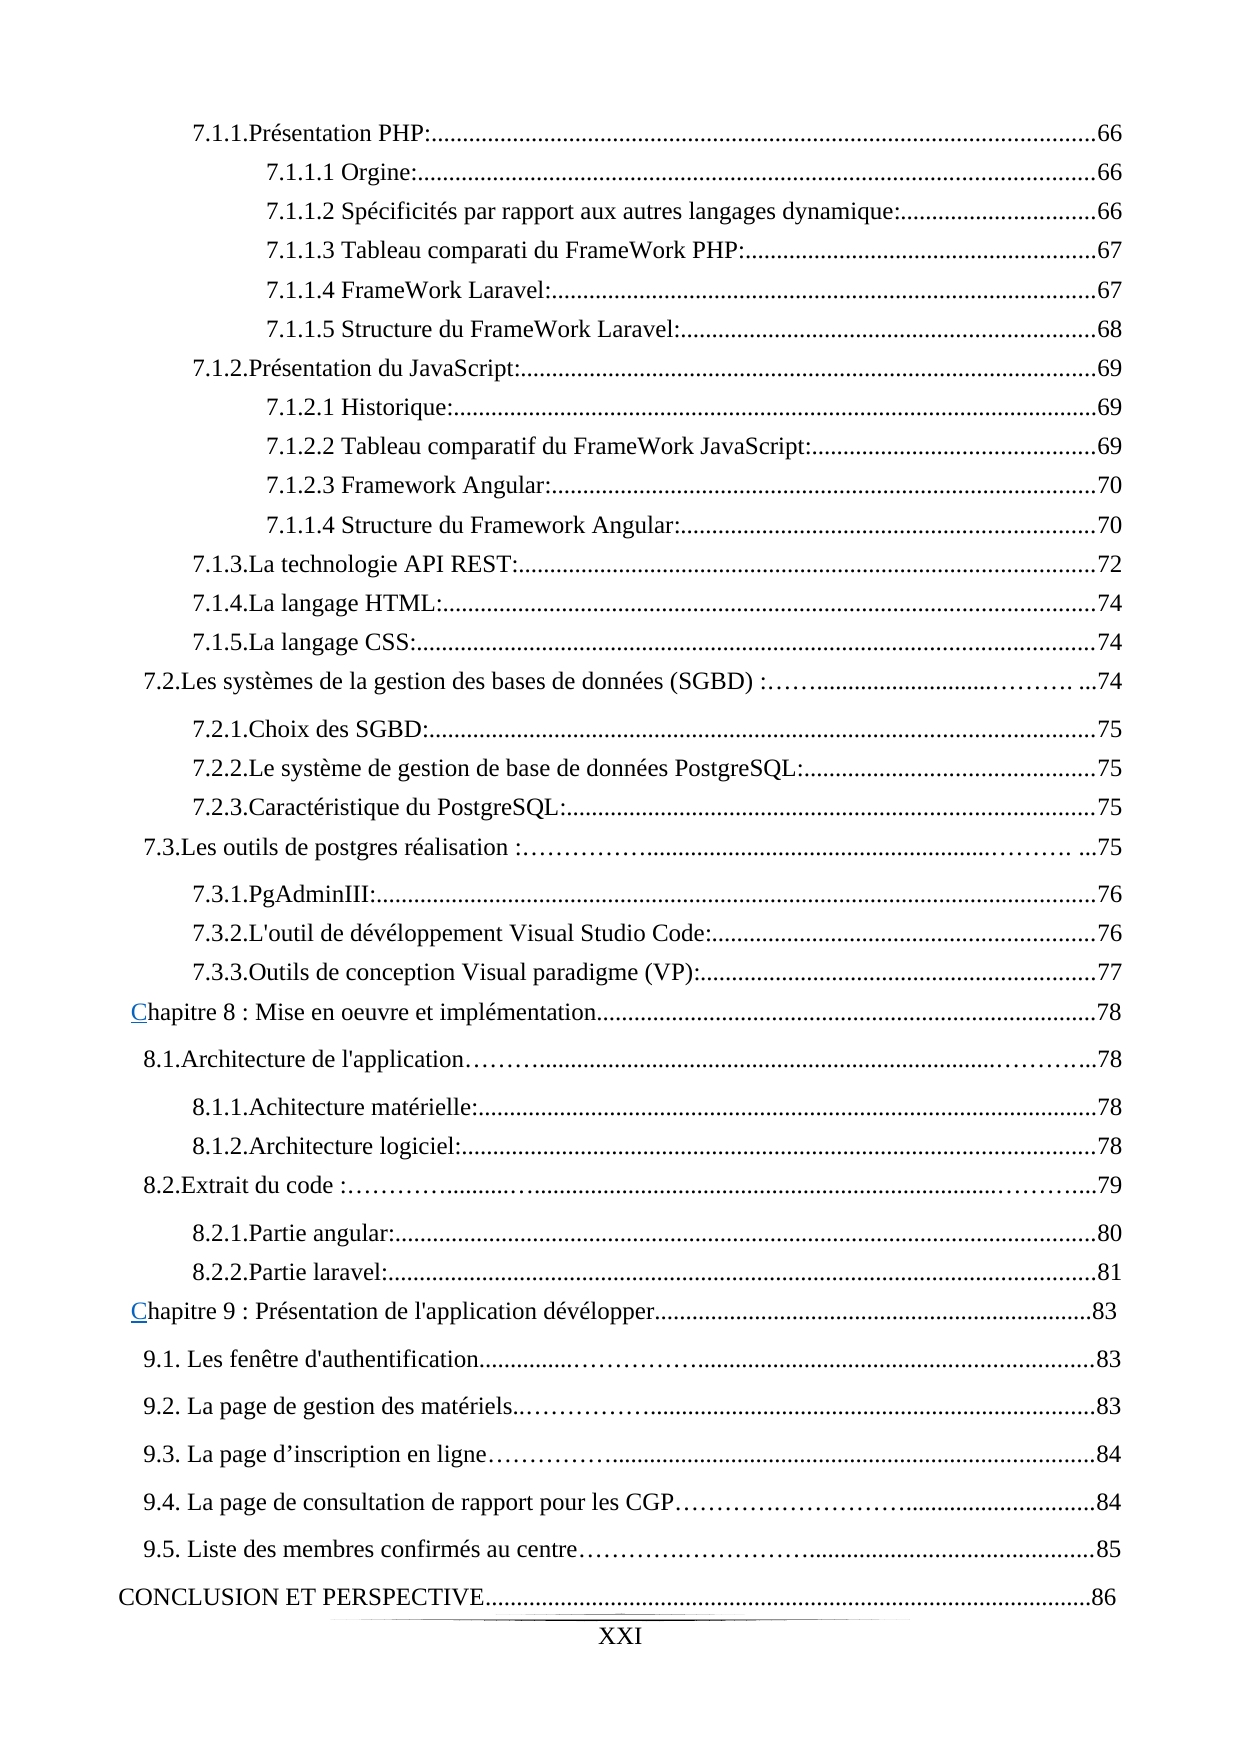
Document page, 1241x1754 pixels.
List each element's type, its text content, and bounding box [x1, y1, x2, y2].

text 7.1.4.La langage HTML: 74 [192, 588, 1122, 617]
text 8.2.Extrait du code :…………..........…..........................................................................………. ...79 [118, 1170, 1122, 1199]
text Chapitre 8 : Mise en oeuvre et implémentation................................................................................78 [118, 997, 1122, 1025]
text 7.3.3.Outils de conception Visual paradigme (VP): 77 [192, 957, 1122, 986]
picture [171, 1613, 1069, 1622]
text 9.2. La page de gestion des matériels..…………….. 83 [118, 1391, 1122, 1420]
text 9.5. Liste des membres confirmés au centre………….…………….. 85 [118, 1534, 1122, 1563]
text CONCLUSION ET PERSPECTIVE. ................................................................................................86 [118, 1582, 1122, 1611]
text 7.1.5.La langage CSS: 74 [192, 627, 1122, 656]
text 7.2.3.Caractéristique du PostgreSQL: 75 [192, 792, 1122, 821]
text 7.1.2.Présentation du JavaScript: 69 [192, 353, 1122, 382]
text Chapitre 9 : Présentation de l'application dévélopper......................................................................83 [118, 1296, 1122, 1325]
text 8.2.1.Partie angular: 80 [192, 1218, 1122, 1247]
text 7.1.2.1 Historique: 69 [266, 392, 1122, 421]
text 7.1.1.Présentation PHP: 66 [192, 118, 1122, 147]
text 8.2.2.Partie laravel: 81 [192, 1257, 1122, 1286]
text 7.1.2.2 Tableau comparatif du FrameWork JavaScript: 69 [266, 431, 1122, 460]
text 7.1.1.2 Spécificités par rapport aux autres langages dynamique: 66 [266, 196, 1122, 225]
text 9.1. Les fenêtre d'authentification...............…………….. 83 [118, 1344, 1122, 1372]
text 7.1.3.La technologie API REST: 72 [192, 549, 1122, 578]
text 7.3.Les outils de postgres réalisation :…………….......................................................………. ...75 [118, 832, 1122, 860]
text 7.1.1.1 Orgine: 66 [266, 157, 1122, 186]
text 7.2.2.Le système de gestion de base de données PostgreSQL: 75 [192, 753, 1122, 782]
text 7.1.1.3 Tableau comparati du FrameWork PHP: 67 [266, 236, 1122, 264]
text 9.3. La page d’inscription en ligne…………….. 84 [118, 1439, 1122, 1468]
text 7.2.1.Choix des SGBD: 75 [192, 714, 1122, 743]
text 8.1.2.Architecture logiciel: 78 [192, 1131, 1122, 1160]
text 7.3.2.L'outil de dévéloppement Visual Studio Code: 76 [192, 918, 1122, 947]
text 7.1.1.4 Structure du Framework Angular: 70 [266, 510, 1122, 538]
text 8.1.1.Achitecture matérielle: 78 [192, 1092, 1122, 1121]
text 7.3.1.PgAdminIII: 76 [192, 879, 1122, 908]
text 7.1.2.3 Framework Angular: 70 [266, 471, 1122, 499]
text 7.1.1.5 Structure du FrameWork Laravel: 68 [266, 314, 1122, 343]
text 7.1.1.4 FrameWork Laravel: 67 [266, 275, 1122, 303]
text 9.4. La page de consultation de rapport pour les CGP………….…………….. 84 [118, 1487, 1122, 1515]
text 8.1.Architecture de l'application……….........................................................................………. ...78 [118, 1044, 1122, 1073]
text 7.2.Les systèmes de la gestion des bases de données (SGBD) :……............................………. ...74 [118, 666, 1122, 695]
